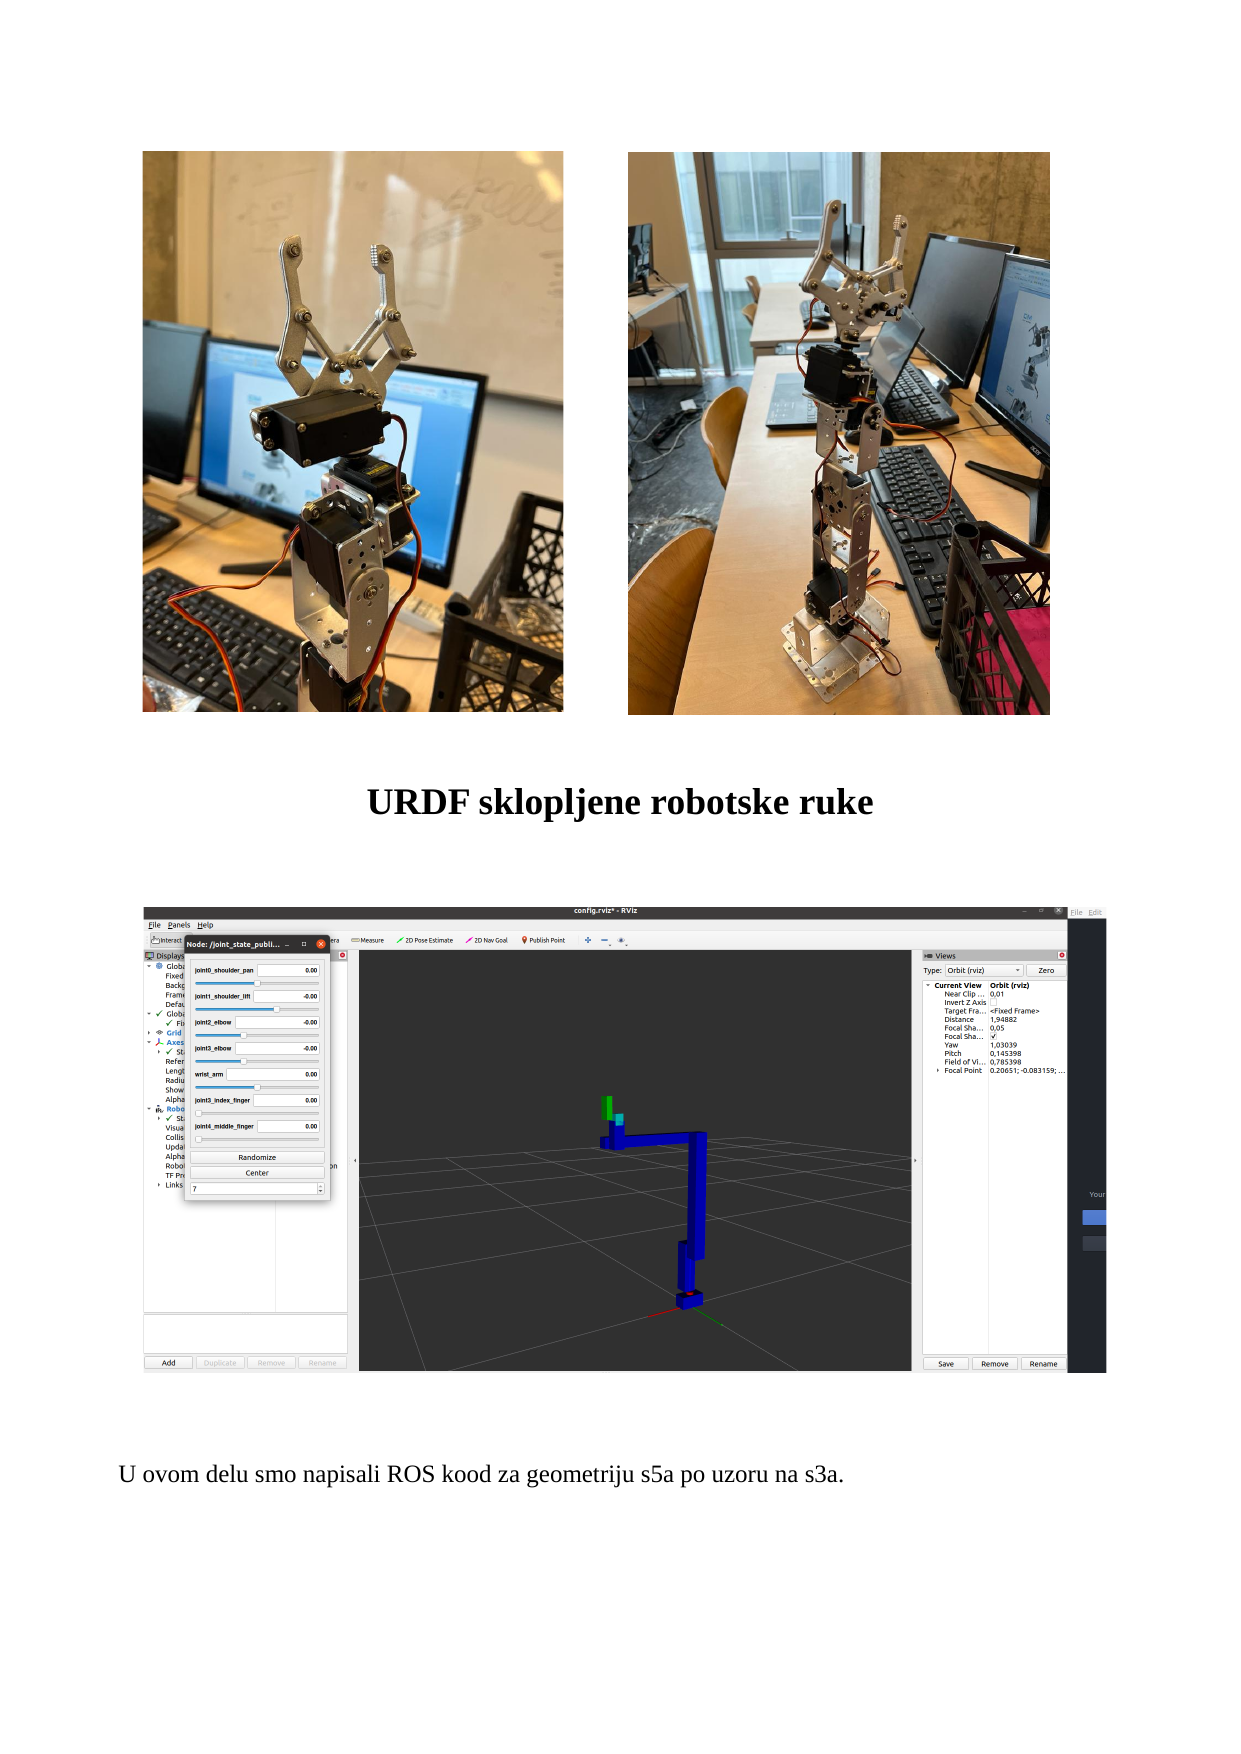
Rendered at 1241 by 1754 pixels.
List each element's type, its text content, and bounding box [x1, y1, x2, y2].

picture [142, 151, 564, 712]
picture [628, 152, 1050, 715]
text URDF sklopljene robotske ruke [118, 779, 1122, 822]
text U ovom delu smo napisali ROS kood za geometriju s5a po uzoru na s3a. [118, 1459, 1122, 1488]
picture [143, 907, 1107, 1373]
